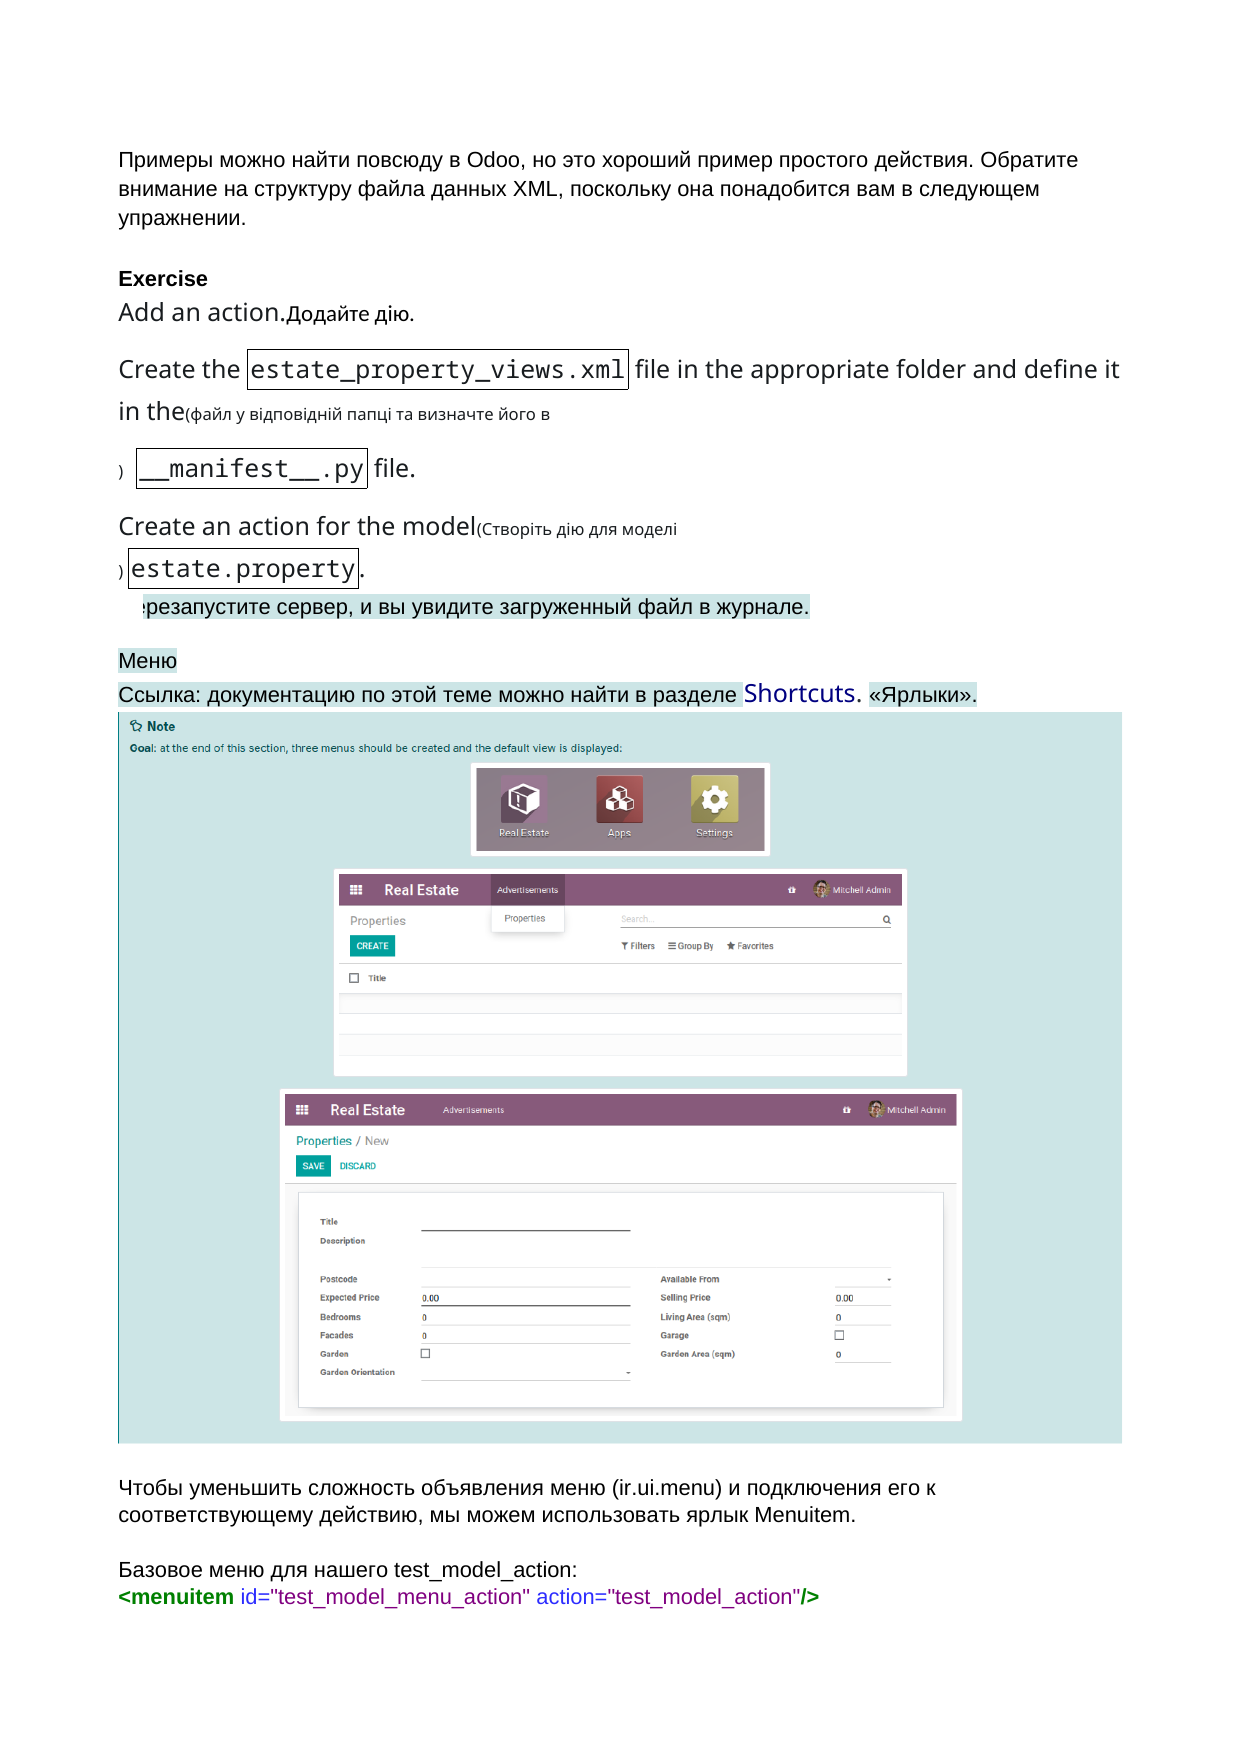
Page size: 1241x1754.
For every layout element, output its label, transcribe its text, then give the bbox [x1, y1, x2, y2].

text . [359, 548, 1122, 588]
text Create the estate_property_views.xml file in the appropriate folder and define it in the(файл у відповідній папці та визначте його в [118, 349, 1122, 428]
text ) [118, 448, 136, 488]
text Exercise [118, 266, 1122, 291]
text Create an action for the model(Створіть дію для моделі [118, 508, 1122, 542]
text Чтобы уменьшить сложность объявления меню (ir.ui.menu) и подключения его к соответствующему действию, мы можем использовать ярлык Menuitem. Базовое меню для нашего test_model_action: [118, 1475, 1122, 1582]
text <menuitem id="test_model_menu_action" action="test_model_action"/> [118, 1584, 1122, 1609]
text Add an action.Додайте дію. [118, 295, 1122, 329]
text Примеры можно найти повсюду в Odoo, но это хороший пример простого действия. Обратите внимание на структуру файла данных XML, поскольку она понадобится вам в следующем упражнении. [118, 118, 1122, 230]
text ) [118, 548, 128, 588]
text __manifest__.py [137, 449, 367, 488]
picture [118, 712, 1123, 1444]
text estate.property [129, 549, 358, 588]
text Перезапустите сервер, и вы увидите загруженный файл в журнале. Меню Ссылка: документацию по этой теме можно найти в разделе Shortcuts. «Ярлыки». [118, 594, 1122, 710]
text file. [368, 448, 1122, 488]
